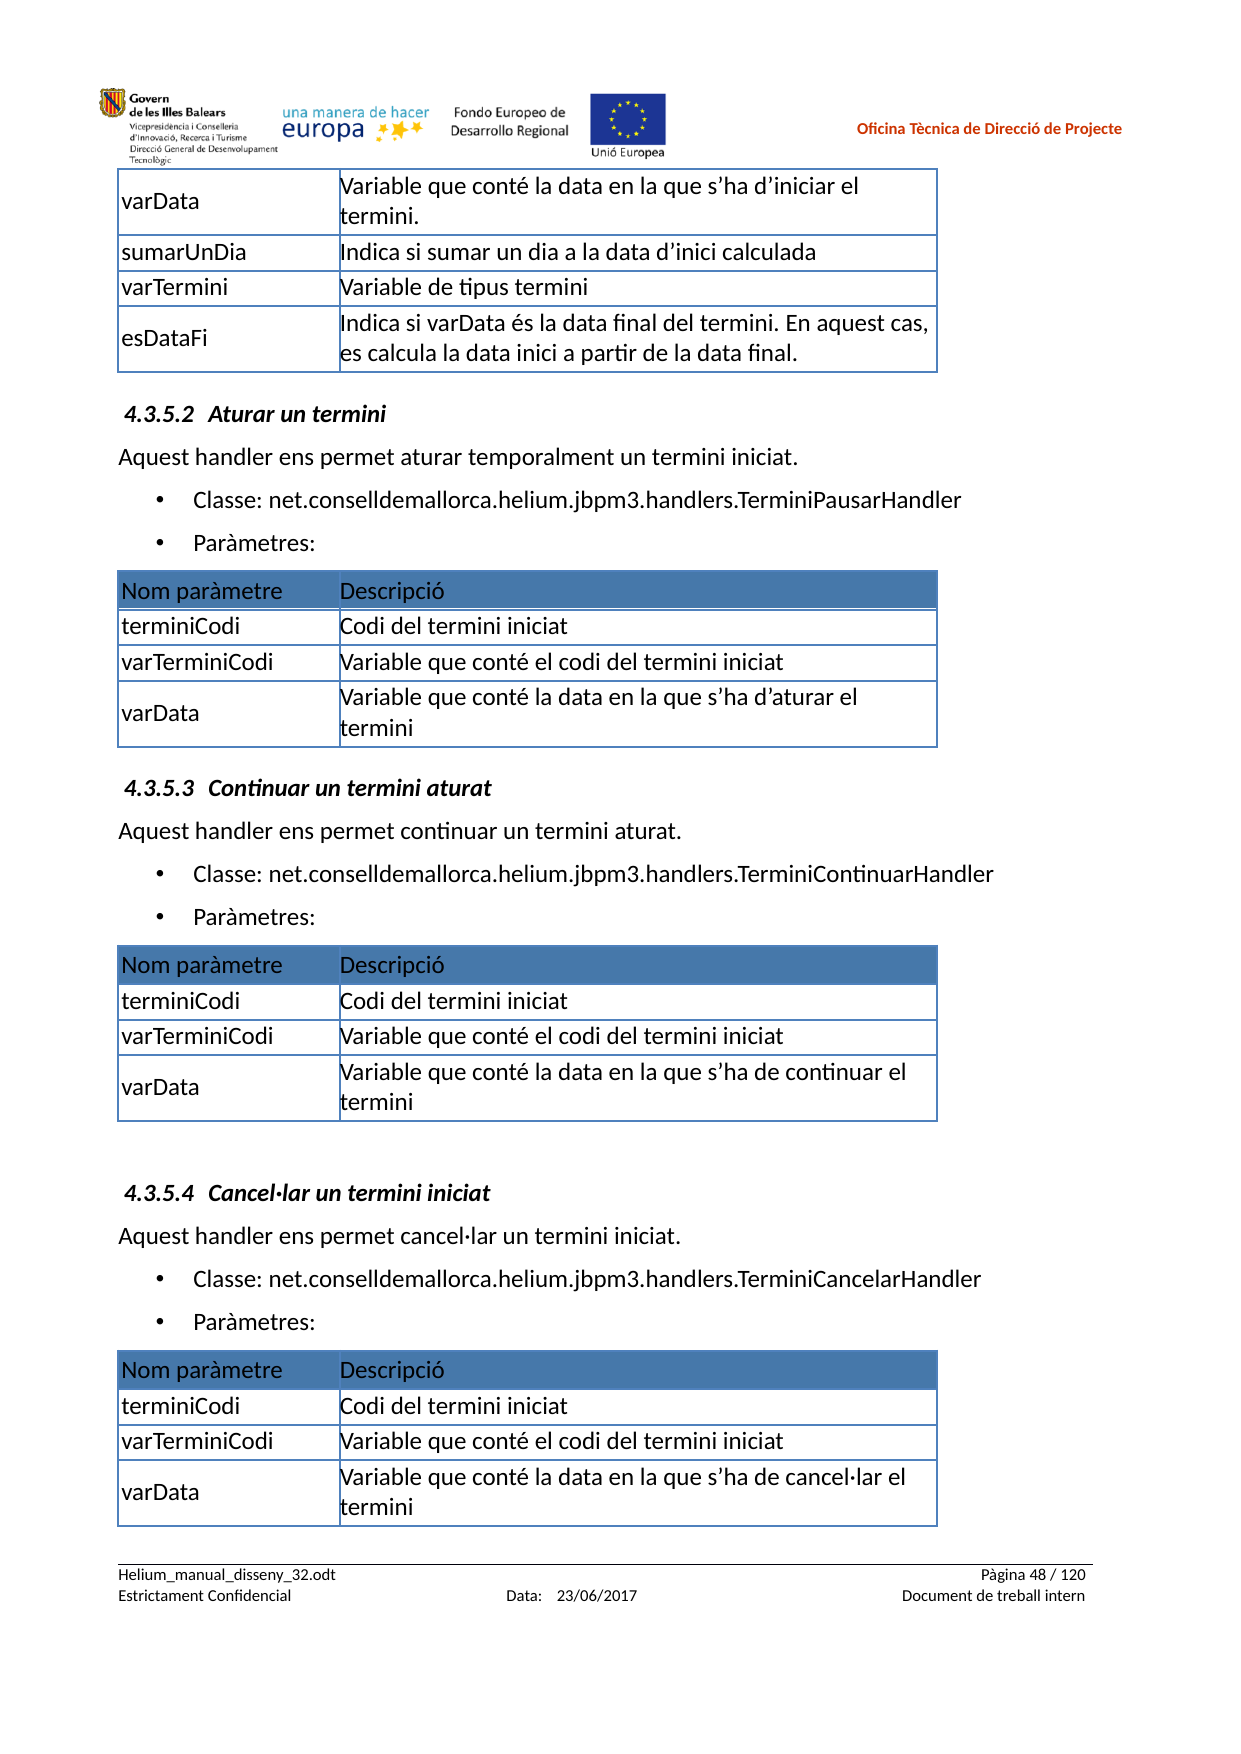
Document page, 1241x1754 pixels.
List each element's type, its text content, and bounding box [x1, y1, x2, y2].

table_cell Codi del termini iniciat [341, 611, 936, 644]
table_cell varTerminiCodi [119, 1021, 339, 1054]
table_header Descripció [341, 947, 936, 983]
table_cell Codi del termini iniciat [341, 985, 936, 1018]
subtitle Continuar un termini aturat [118, 773, 1122, 803]
list Classe: net.conselldemallorca.helium.jbpm3.handlers.TerminiContinuarHandler [156, 858, 1122, 889]
table_cell Variable que conté el codi del termini iniciat [341, 1021, 936, 1054]
table_cell terminiCodi [119, 1390, 339, 1423]
text Aquest handler ens permet aturar temporalment un termini iniciat. [118, 441, 1122, 471]
list Paràmetres: [156, 901, 1122, 932]
subtitle Cancel·lar un termini iniciat [118, 1178, 1122, 1208]
table_cell Indica si varData és la data final del termini. En aquest cas, es calcula la data inici a partir de la data final. [341, 307, 936, 371]
table_header Nom paràmetre [119, 572, 339, 608]
picture [99, 87, 668, 166]
table_cell sumarUnDia [119, 236, 339, 269]
table_cell varTermini [119, 272, 339, 305]
table_cell varData [119, 682, 339, 746]
table_cell varTerminiCodi [119, 646, 339, 679]
table_cell terminiCodi [119, 985, 339, 1018]
table_cell Indica si sumar un dia a la data d’inici calculada [341, 236, 936, 269]
table_header Descripció [341, 1352, 936, 1388]
table_cell Variable de tipus termini [341, 272, 936, 305]
subtitle Aturar un termini [118, 398, 1122, 428]
table_cell Codi del termini iniciat [341, 1390, 936, 1423]
table_cell Variable que conté el codi del termini iniciat [341, 646, 936, 679]
table_cell Variable que conté la data en la que s’ha d’iniciar el termini. [341, 170, 936, 234]
table_header Descripció [341, 572, 936, 608]
table_cell terminiCodi [119, 611, 339, 644]
table_cell Variable que conté la data en la que s’ha de cancel·lar el termini [341, 1461, 936, 1525]
text Aquest handler ens permet cancel·lar un termini iniciat. [118, 1220, 1122, 1251]
table_cell Variable que conté la data en la que s’ha d’aturar el termini [341, 682, 936, 746]
table_cell varData [119, 170, 339, 234]
table_cell esDataFi [119, 307, 339, 371]
table_cell Variable que conté la data en la que s’ha de continuar el termini [341, 1056, 936, 1120]
list Classe: net.conselldemallorca.helium.jbpm3.handlers.TerminiPausarHandler [156, 484, 1122, 514]
list Paràmetres: [156, 1306, 1122, 1337]
table_cell Variable que conté el codi del termini iniciat [341, 1426, 936, 1459]
list Paràmetres: [156, 527, 1122, 557]
table_cell varTerminiCodi [119, 1426, 339, 1459]
table_cell varData [119, 1461, 339, 1525]
table_cell varData [119, 1056, 339, 1120]
table_header Nom paràmetre [119, 947, 339, 983]
list Classe: net.conselldemallorca.helium.jbpm3.handlers.TerminiCancelarHandler [156, 1263, 1122, 1294]
table_header Nom paràmetre [119, 1352, 339, 1388]
text Aquest handler ens permet continuar un termini aturat. [118, 815, 1122, 846]
